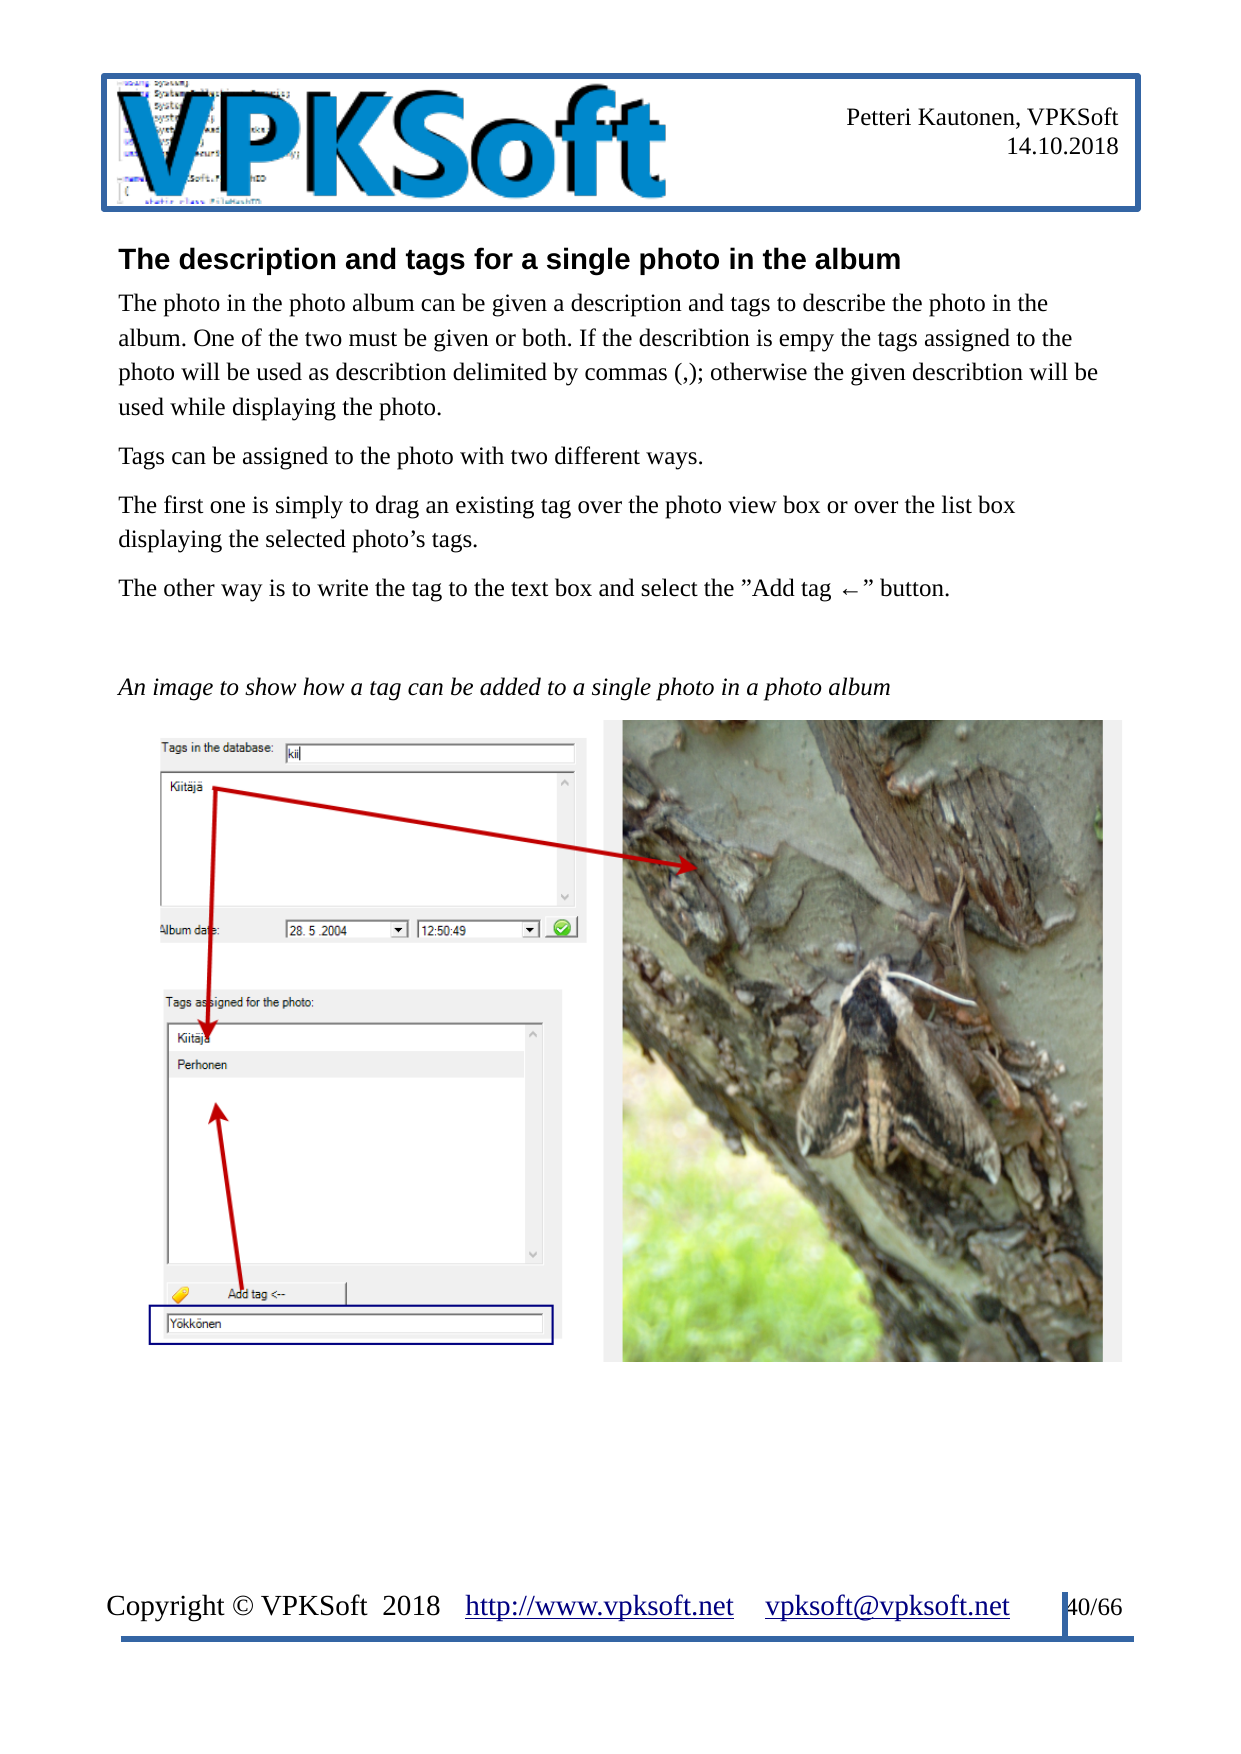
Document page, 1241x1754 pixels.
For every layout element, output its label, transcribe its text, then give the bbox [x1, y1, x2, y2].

text The other way is to write the tag to the text box and select the ”Add tag ←” button. [118, 573, 1122, 602]
picture [118, 720, 1123, 1362]
text The first one is simply to drag an existing tag over the photo view box or over the list box displaying the selected photo’s tags. [118, 490, 1122, 553]
text The photo in the photo album can be given a description and tags to describe the photo in the album. One of the two must be given or both. If the describtion is empy the tags assigned to the photo will be used as describtion delimited by commas (,); otherwise the given describtion will be used while displaying the photo. [118, 288, 1122, 421]
text An image to show how a tag can be added to a single photo in a photo album [118, 672, 1122, 700]
subtitle The description and tags for a single photo in the album [118, 242, 1122, 276]
picture [116, 81, 672, 204]
text Tags can be assigned to the photo with two different ways. [118, 441, 1122, 469]
